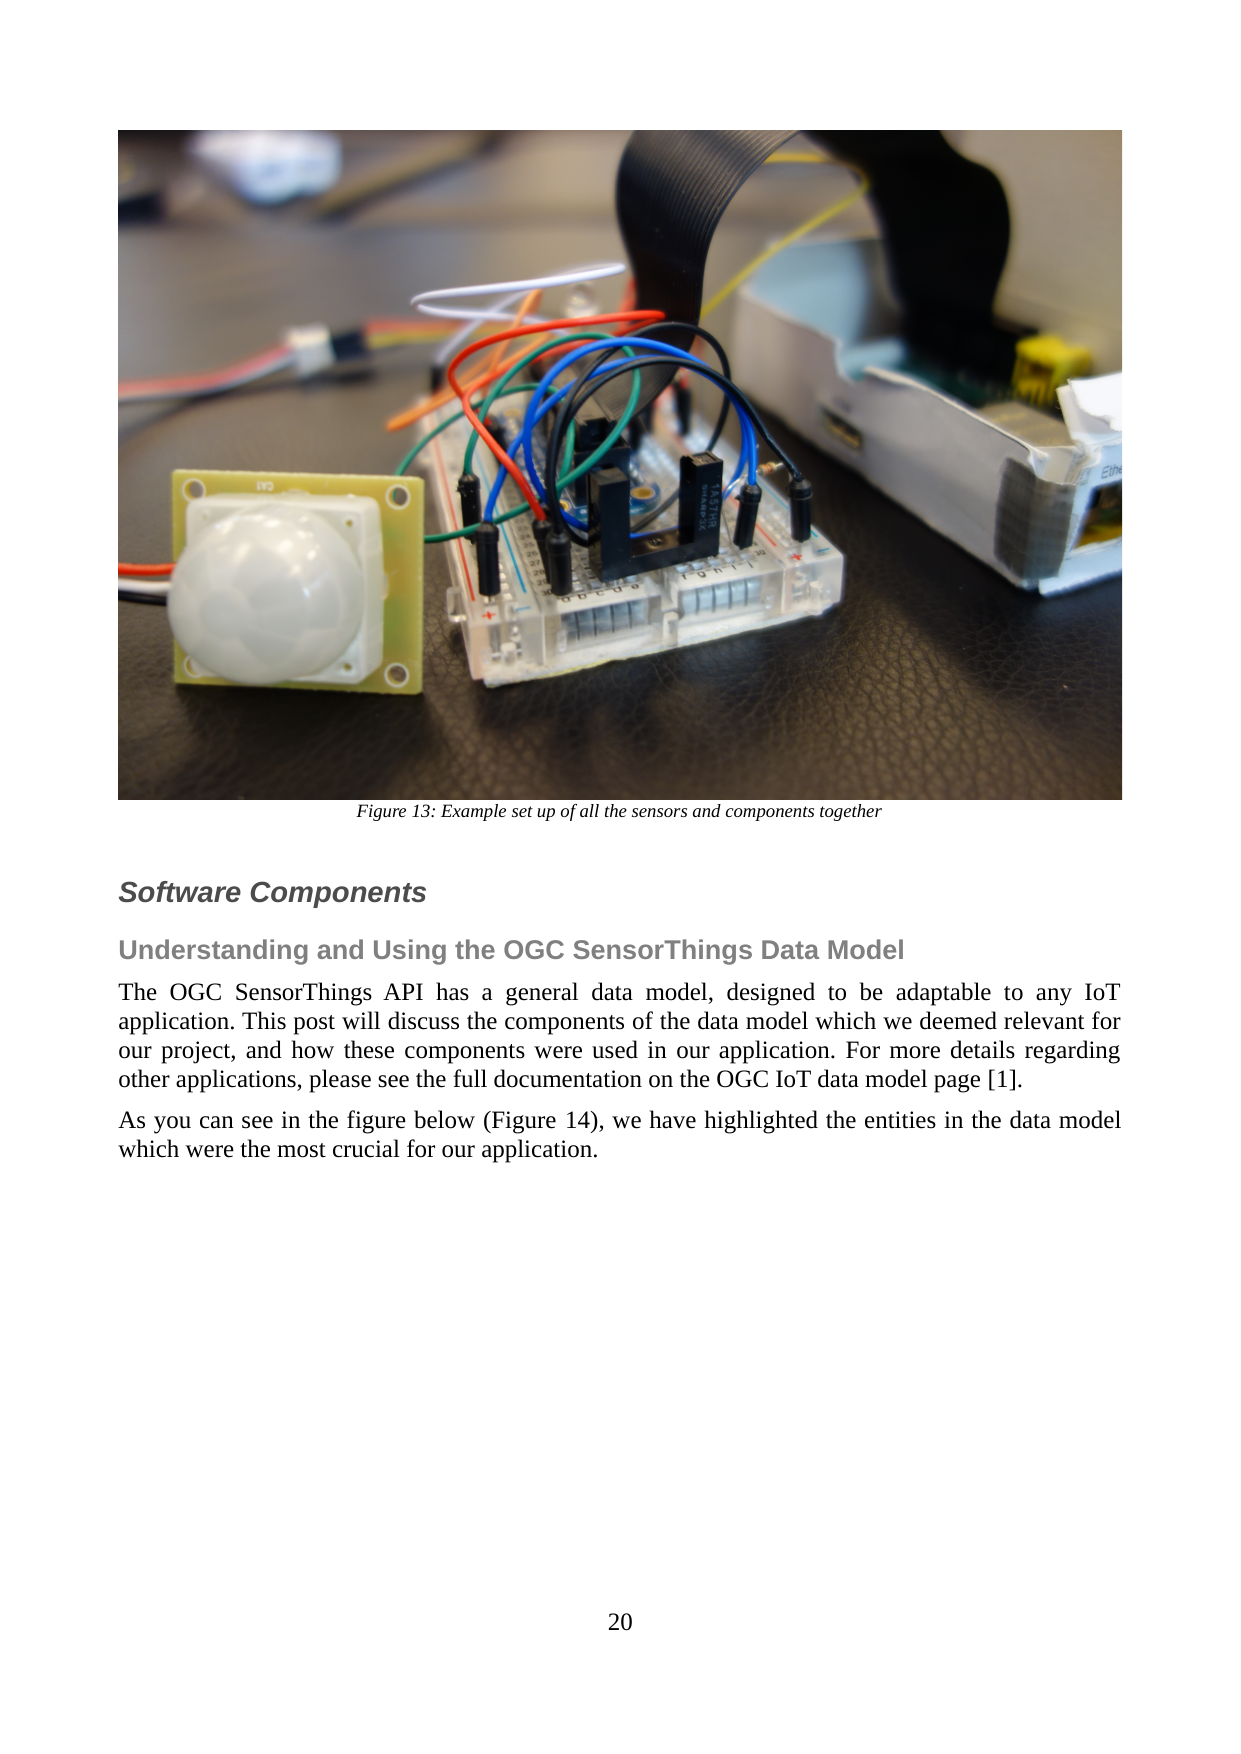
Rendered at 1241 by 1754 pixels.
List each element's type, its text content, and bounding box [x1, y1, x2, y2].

text Figure 13: Example set up of all the sensors and components together [118, 800, 1122, 821]
picture [118, 130, 1123, 800]
subtitle Software Components [118, 875, 1122, 909]
text As you can see in the figure below (Figure 14), we have highlighted the entities in the data model which were the most crucial for our application. [118, 1105, 1122, 1162]
text The OGC SensorThings API has a general data model, designed to be adaptable to any IoT application. This post will discuss the components of the data model which we deemed relevant for our project, and how these components were used in our application. For more details regarding other applications, please see the full documentation on the OGC IoT data model page [1]. [118, 977, 1122, 1092]
subtitle Understanding and Using the OGC SensorThings Data Model [118, 934, 1122, 965]
